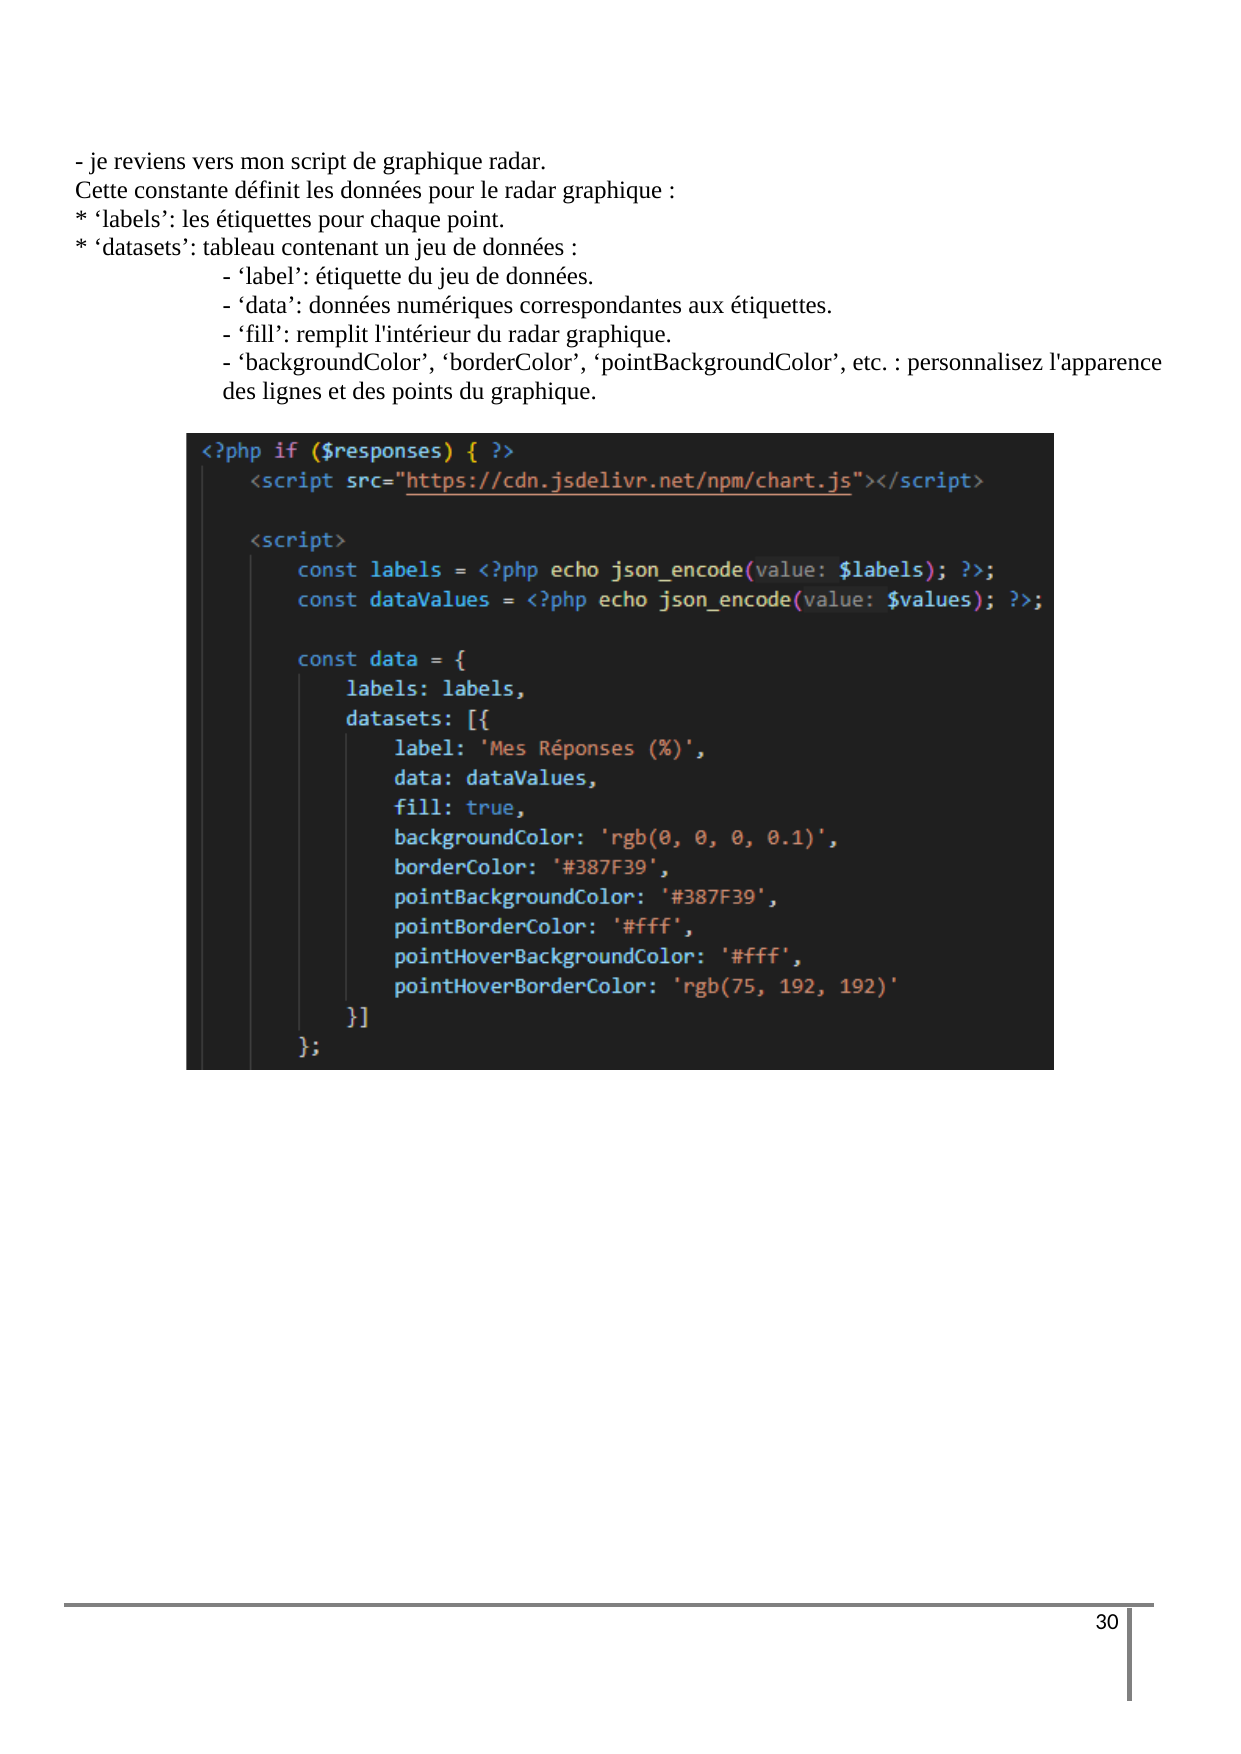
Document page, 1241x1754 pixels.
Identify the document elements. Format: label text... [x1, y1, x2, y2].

text * ‘datasets’: tableau contenant un jeu de données : [75, 232, 1165, 261]
text - ‘backgroundColor’, ‘borderColor’, ‘pointBackgroundColor’, etc. : personnalisez l'apparence des lignes et des points du graphique. [75, 347, 1165, 405]
text - ‘fill’: remplit l'intérieur du radar graphique. [75, 319, 1165, 347]
text Cette constante définit les données pour le radar graphique : [75, 175, 1165, 204]
picture [186, 433, 1054, 1070]
text - ‘data’: données numériques correspondantes aux étiquettes. [75, 290, 1165, 319]
text - ‘label’: étiquette du jeu de données. [75, 261, 1165, 290]
text - je reviens vers mon script de graphique radar. [75, 146, 1165, 175]
text * ‘labels’: les étiquettes pour chaque point. [75, 204, 1165, 232]
